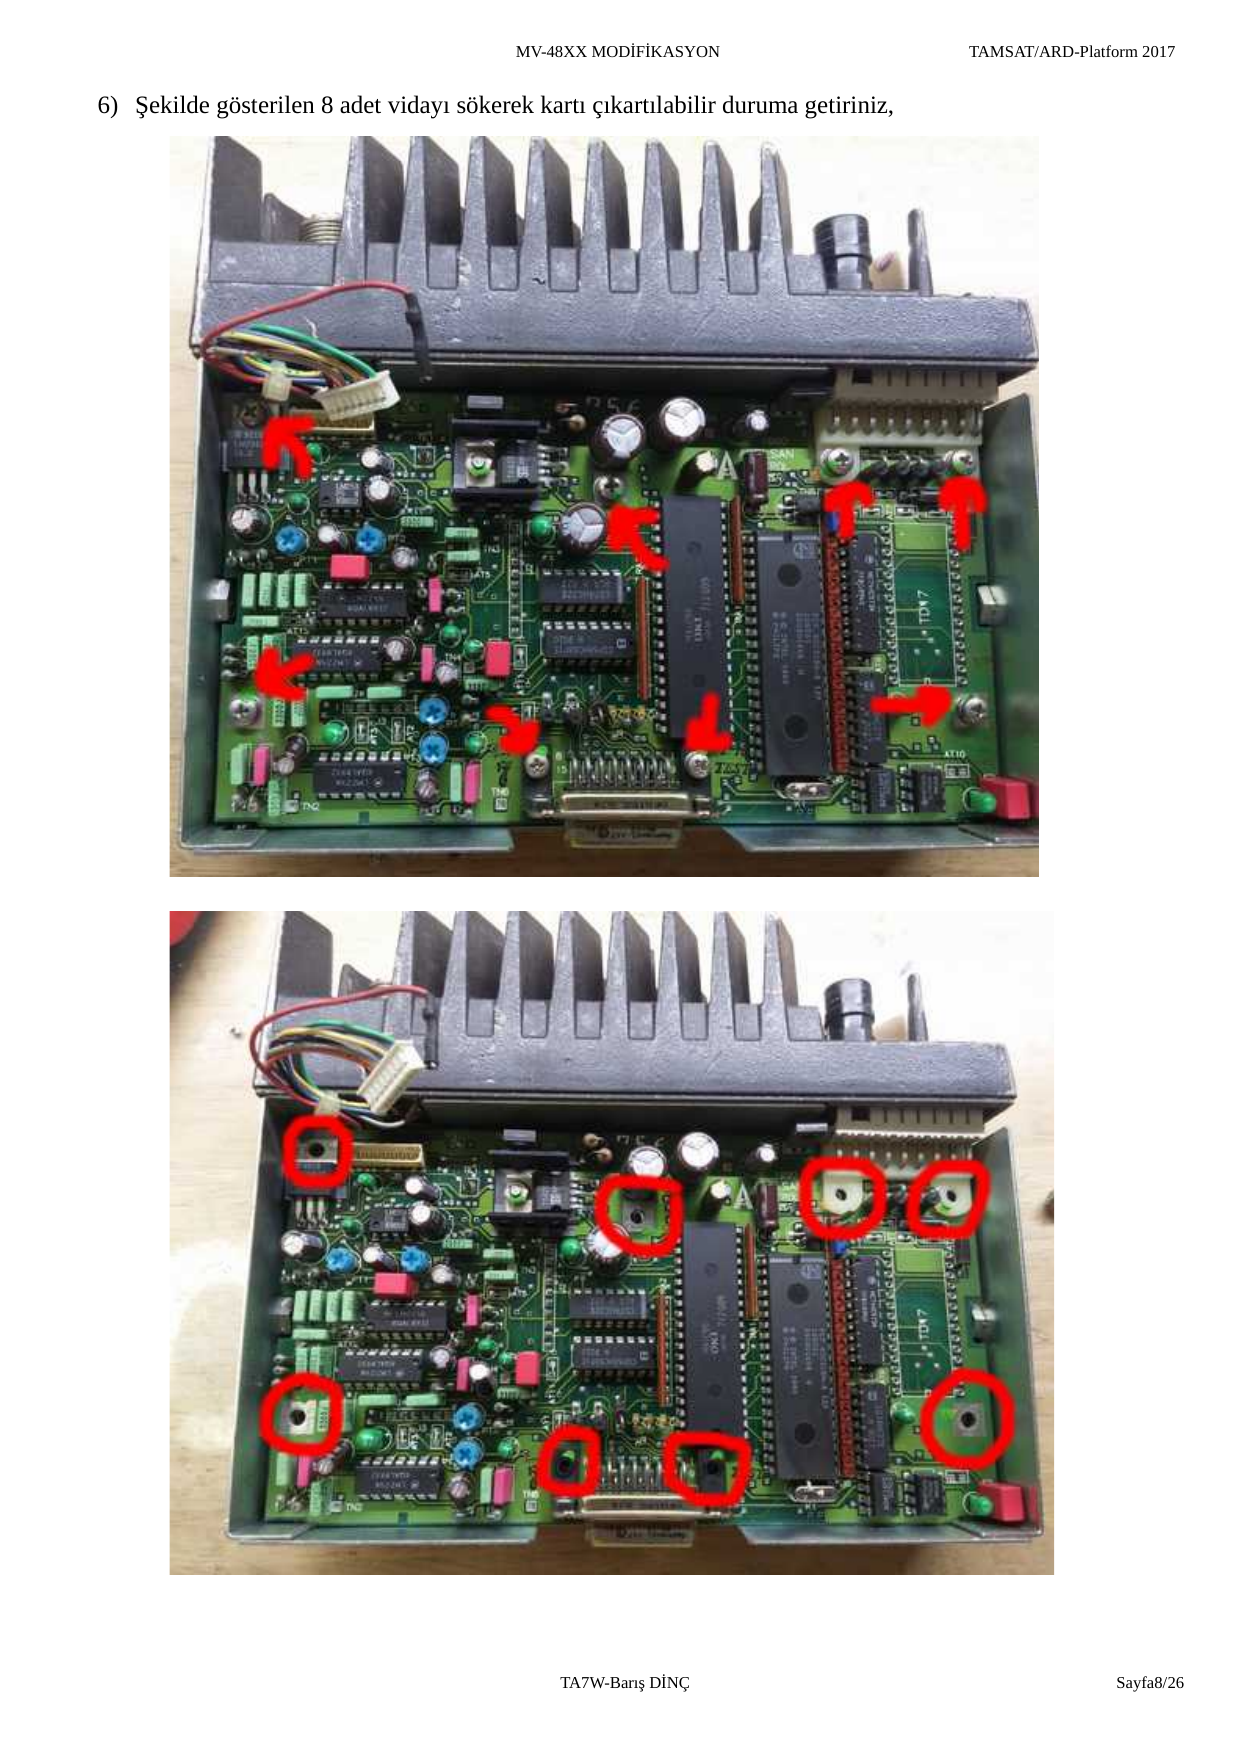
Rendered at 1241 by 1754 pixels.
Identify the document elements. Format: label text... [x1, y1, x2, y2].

list Şekilde gösterilen 8 adet vidayı sökerek kartı çıkartılabilir duruma getiriniz, [97, 91, 1190, 119]
picture [169, 911, 1055, 1575]
picture [169, 136, 1039, 877]
